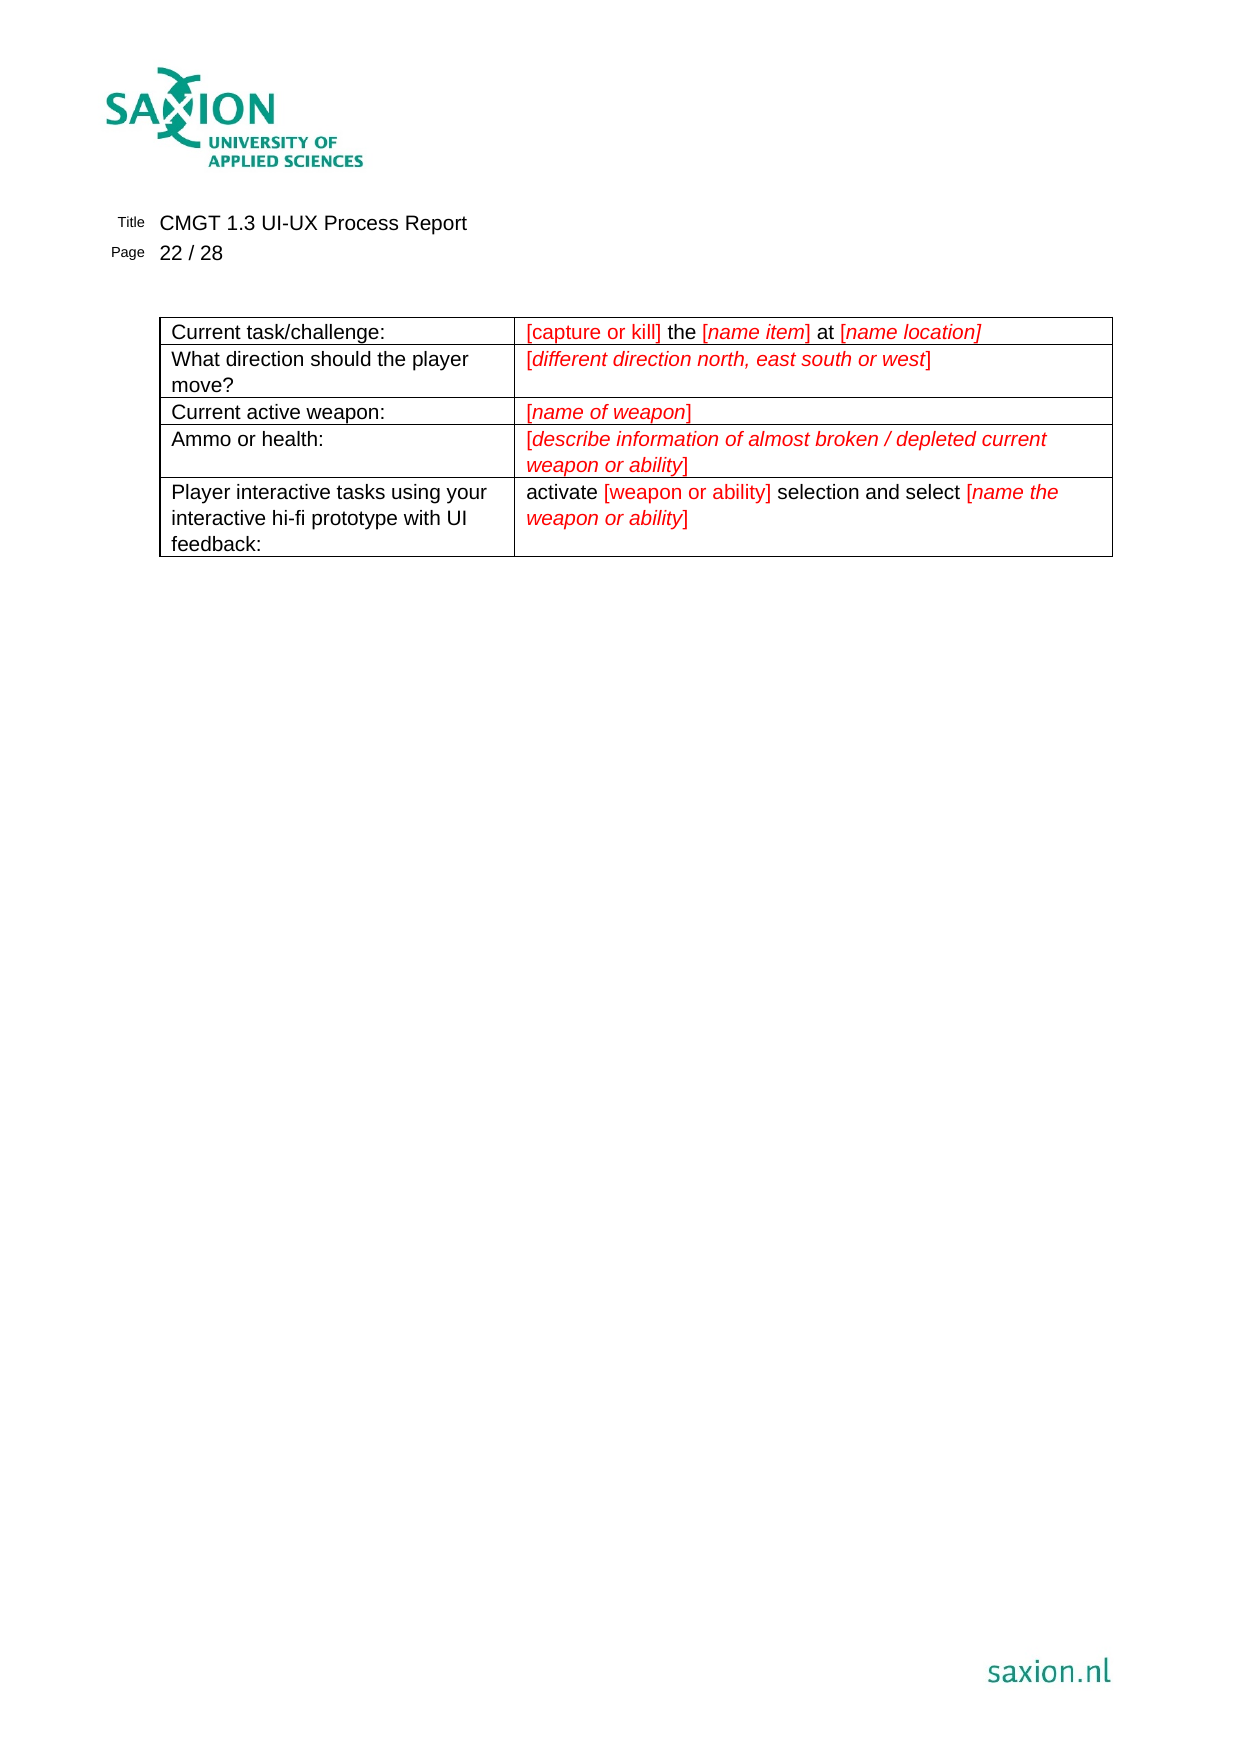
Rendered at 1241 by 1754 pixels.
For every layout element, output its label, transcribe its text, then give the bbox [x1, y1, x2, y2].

table_cell Current active weapon: [161, 398, 514, 424]
table_cell Player interactive tasks using your interactive hi-fi prototype with UI feedback: [161, 478, 514, 556]
table_cell activate [weapon or ability] selection and select [name the weapon or ability] [515, 478, 1112, 556]
table_cell Current task/challenge: [161, 318, 514, 344]
table_cell [name of weapon] [515, 398, 1112, 424]
picture [76, 59, 393, 178]
table_cell What direction should the player move? [161, 345, 514, 397]
table_cell [describe information of almost broken / depleted current weapon or ability] [515, 425, 1112, 477]
picture [0, 1632, 1241, 1754]
table_cell [capture or kill] the [name item] at [name location] [515, 318, 1112, 344]
table_cell [different direction north, east south or west] [515, 345, 1112, 397]
table_cell Ammo or health: [161, 425, 514, 477]
